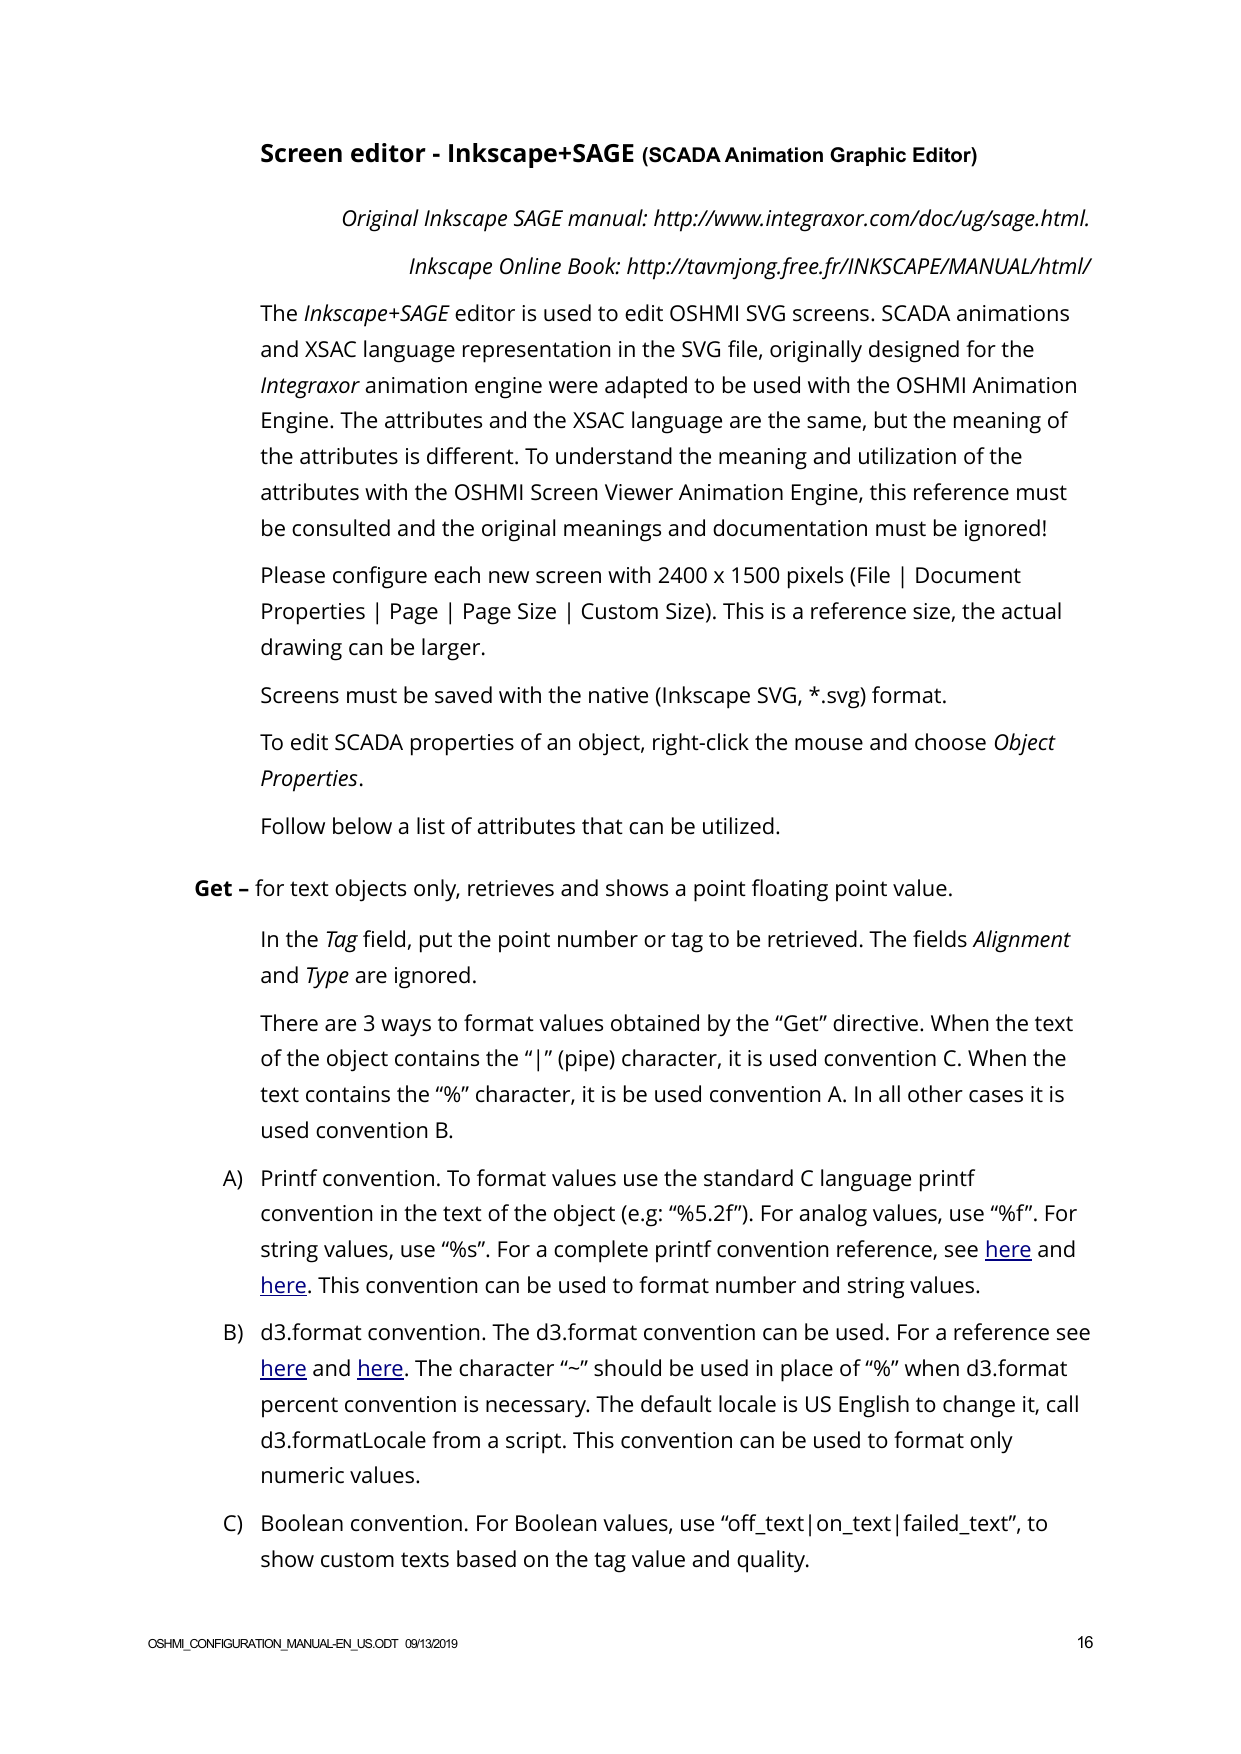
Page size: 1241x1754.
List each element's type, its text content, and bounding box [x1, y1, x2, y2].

text Please configure each new screen with 2400 x 1500 pixels (File | Document Properties | Page | Page Size | Custom Size). This is a reference size, the actual drawing can be larger. [260, 560, 1093, 662]
text In the Tag field, put the point number or tag to be retrieved. The fields Alignment and Type are ignored. [260, 924, 1093, 990]
text Follow below a list of attributes that can be utilized. [260, 811, 1093, 841]
text Original Inkscape SAGE manual: http://www.integraxor.com/doc/ug/sage.html. [260, 203, 1093, 233]
subtitle Screen editor - Inkscape+SAGE (SCADA Animation Graphic Editor) [260, 136, 1093, 170]
text Inkscape Online Book: http://tavmjong.free.fr/INKSCAPE/MANUAL/html/ [260, 251, 1093, 280]
text Get – for text objects only, retrieves and shows a point floating point value. [194, 873, 1093, 903]
list Printf convention. To format values use the standard C language printf convention in the text of the object (e.g: “%5.2f”). For analog values, use “%f”. For string values, use “%s”. For a complete printf convention reference, see here and here. This convention can be used to format number and string values. [223, 1162, 1093, 1299]
list Boolean convention. For Boolean values, use “off_text|on_text|failed_text”, to show custom texts based on the tag value and quality. [223, 1508, 1093, 1573]
text The Inkscape+SAGE editor is used to edit OSHMI SVG screens. SCADA animations and XSAC language representation in the SVG file, originally designed for the Integraxor animation engine were adapted to be used with the OSHMI Animation Engine. The attributes and the XSAC language are the same, but the meaning of the attributes is different. To understand the meaning and utilization of the attributes with the OSHMI Screen Viewer Animation Engine, this reference must be consulted and the original meanings and documentation must be ignored! [260, 298, 1093, 542]
list d3.format convention. The d3.format convention can be used. For a reference see here and here. The character “~” should be used in place of “%” when d3.format percent convention is necessary. The default locale is US English to change it, call d3.formatLocale from a script. This convention can be used to format only numeric values. [223, 1317, 1093, 1490]
text There are 3 ways to format values obtained by the “Get” directive. When the text of the object contains the “|” (pipe) character, it is used convention C. When the text contains the “%” character, it is be used convention A. In all other cases it is used convention B. [260, 1008, 1093, 1144]
text To edit SCADA properties of an object, right-click the mouse and choose Object Properties. [260, 727, 1093, 793]
text Screens must be saved with the native (Inkscape SVG, *.svg) format. [260, 679, 1093, 709]
